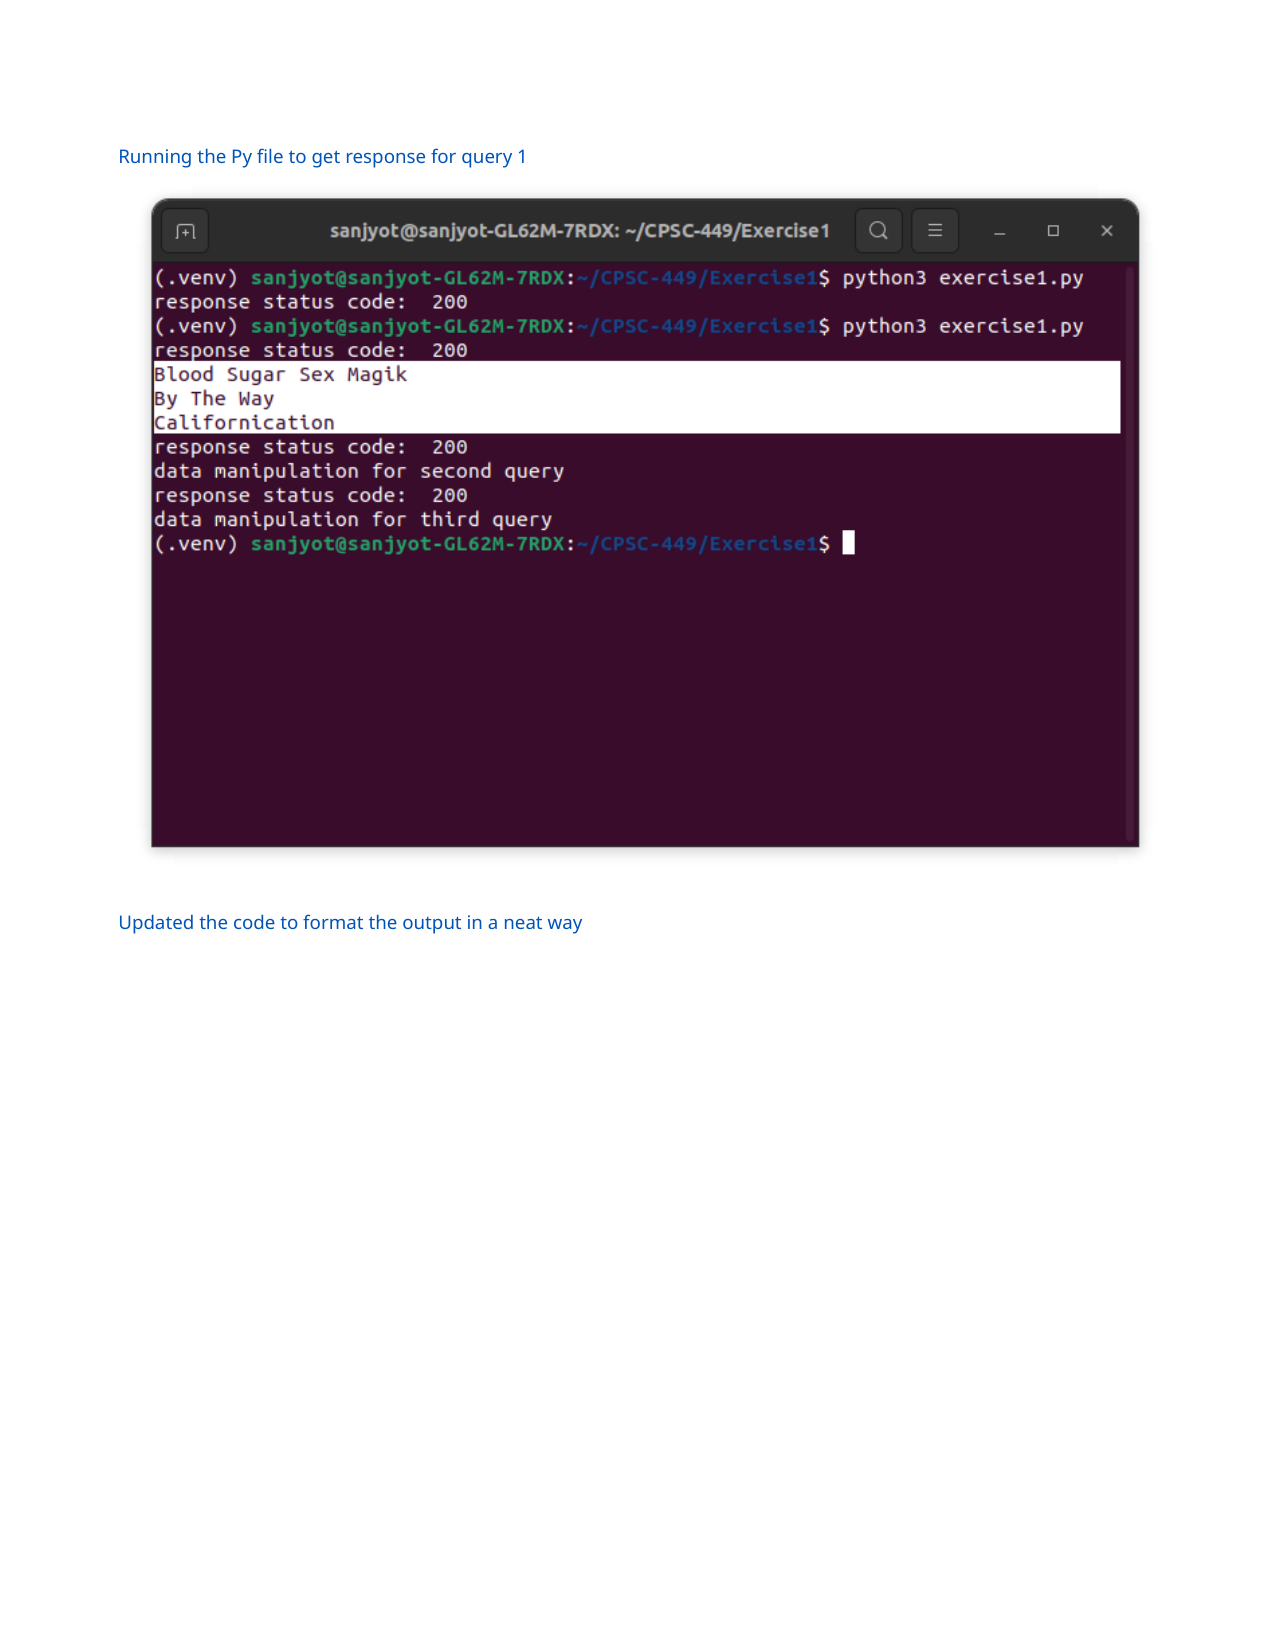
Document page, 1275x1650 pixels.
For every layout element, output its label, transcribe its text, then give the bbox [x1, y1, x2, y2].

picture [118, 169, 1173, 885]
text Updated the code to format the output in a neat way [118, 910, 1157, 961]
text Running the Py file to get response for query 1 [118, 144, 1157, 169]
